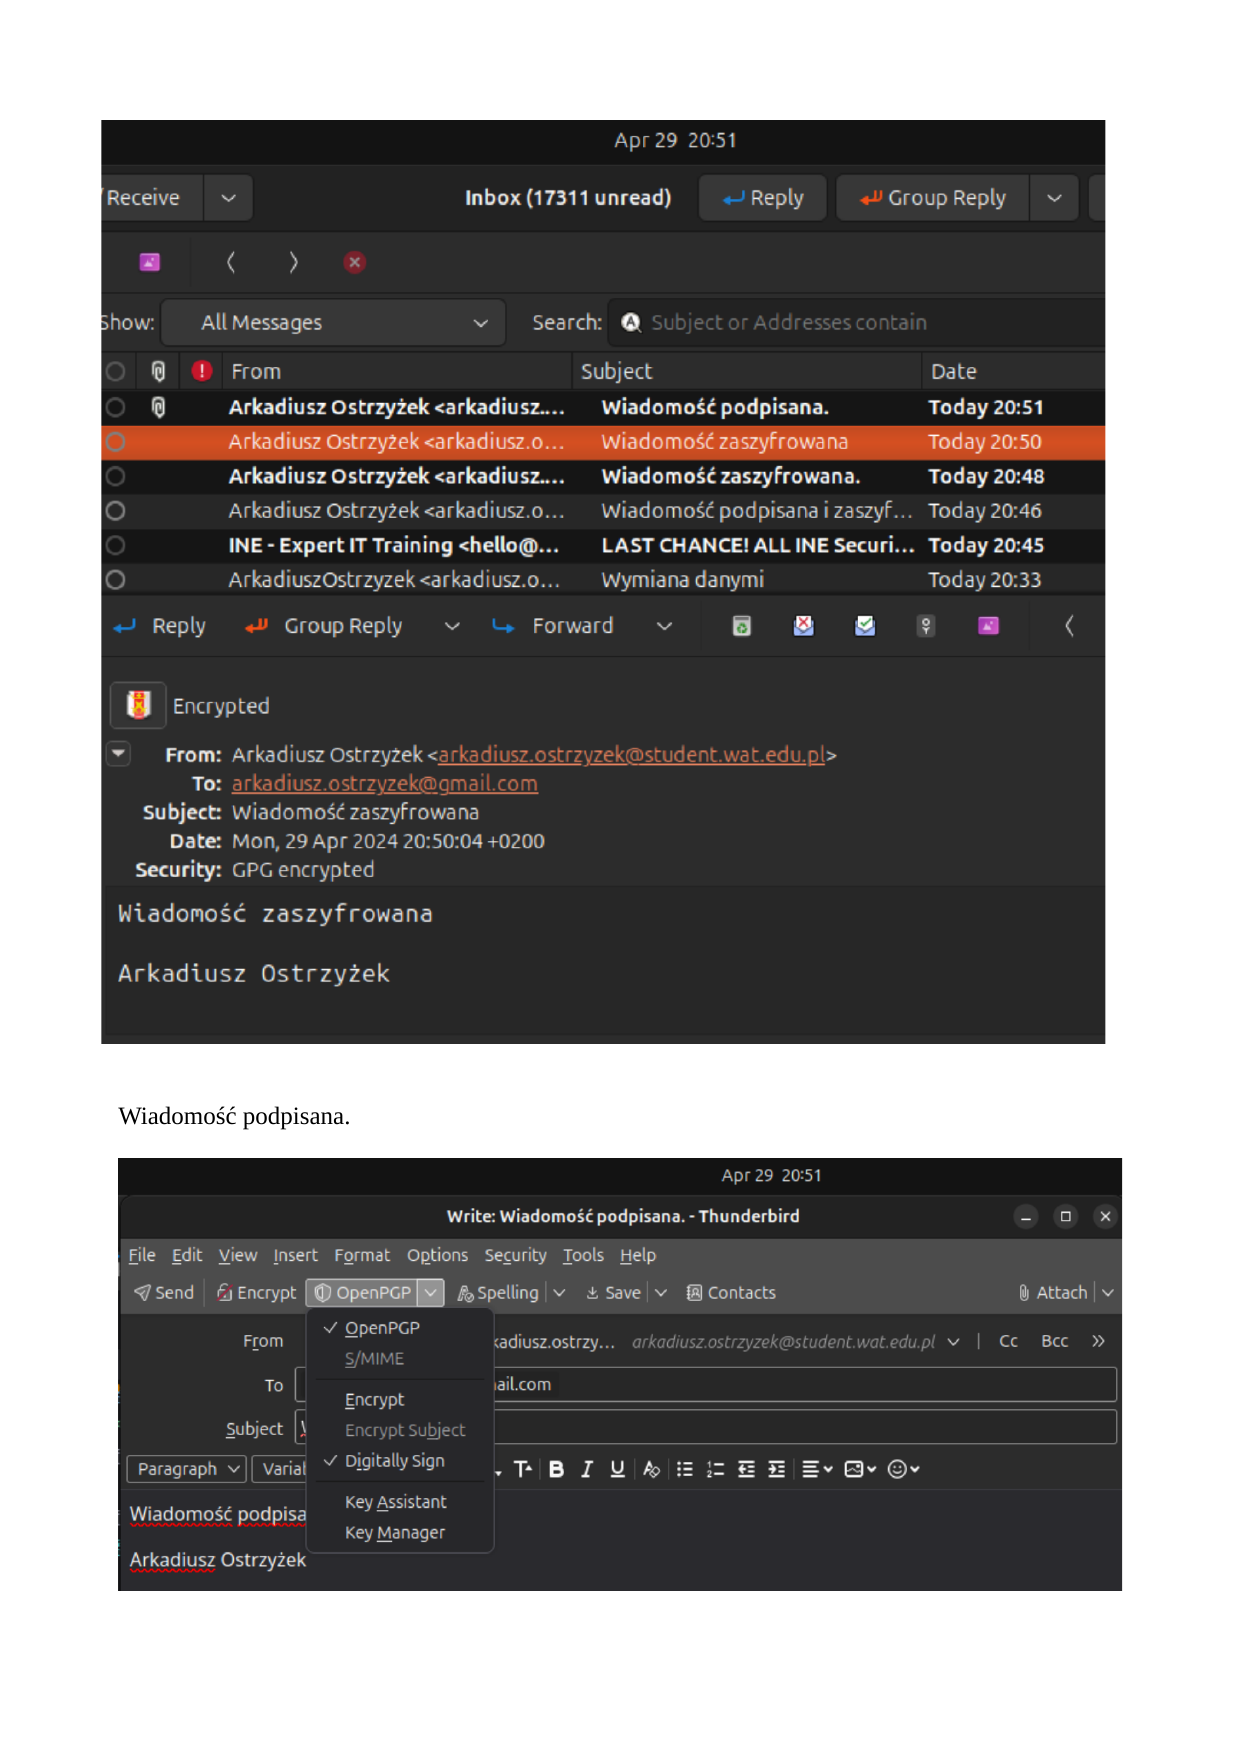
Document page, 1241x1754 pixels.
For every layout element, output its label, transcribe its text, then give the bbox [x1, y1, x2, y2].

text Wiadomość podpisana. [118, 1101, 1122, 1130]
picture [101, 120, 1106, 1044]
picture [118, 1158, 1123, 1591]
